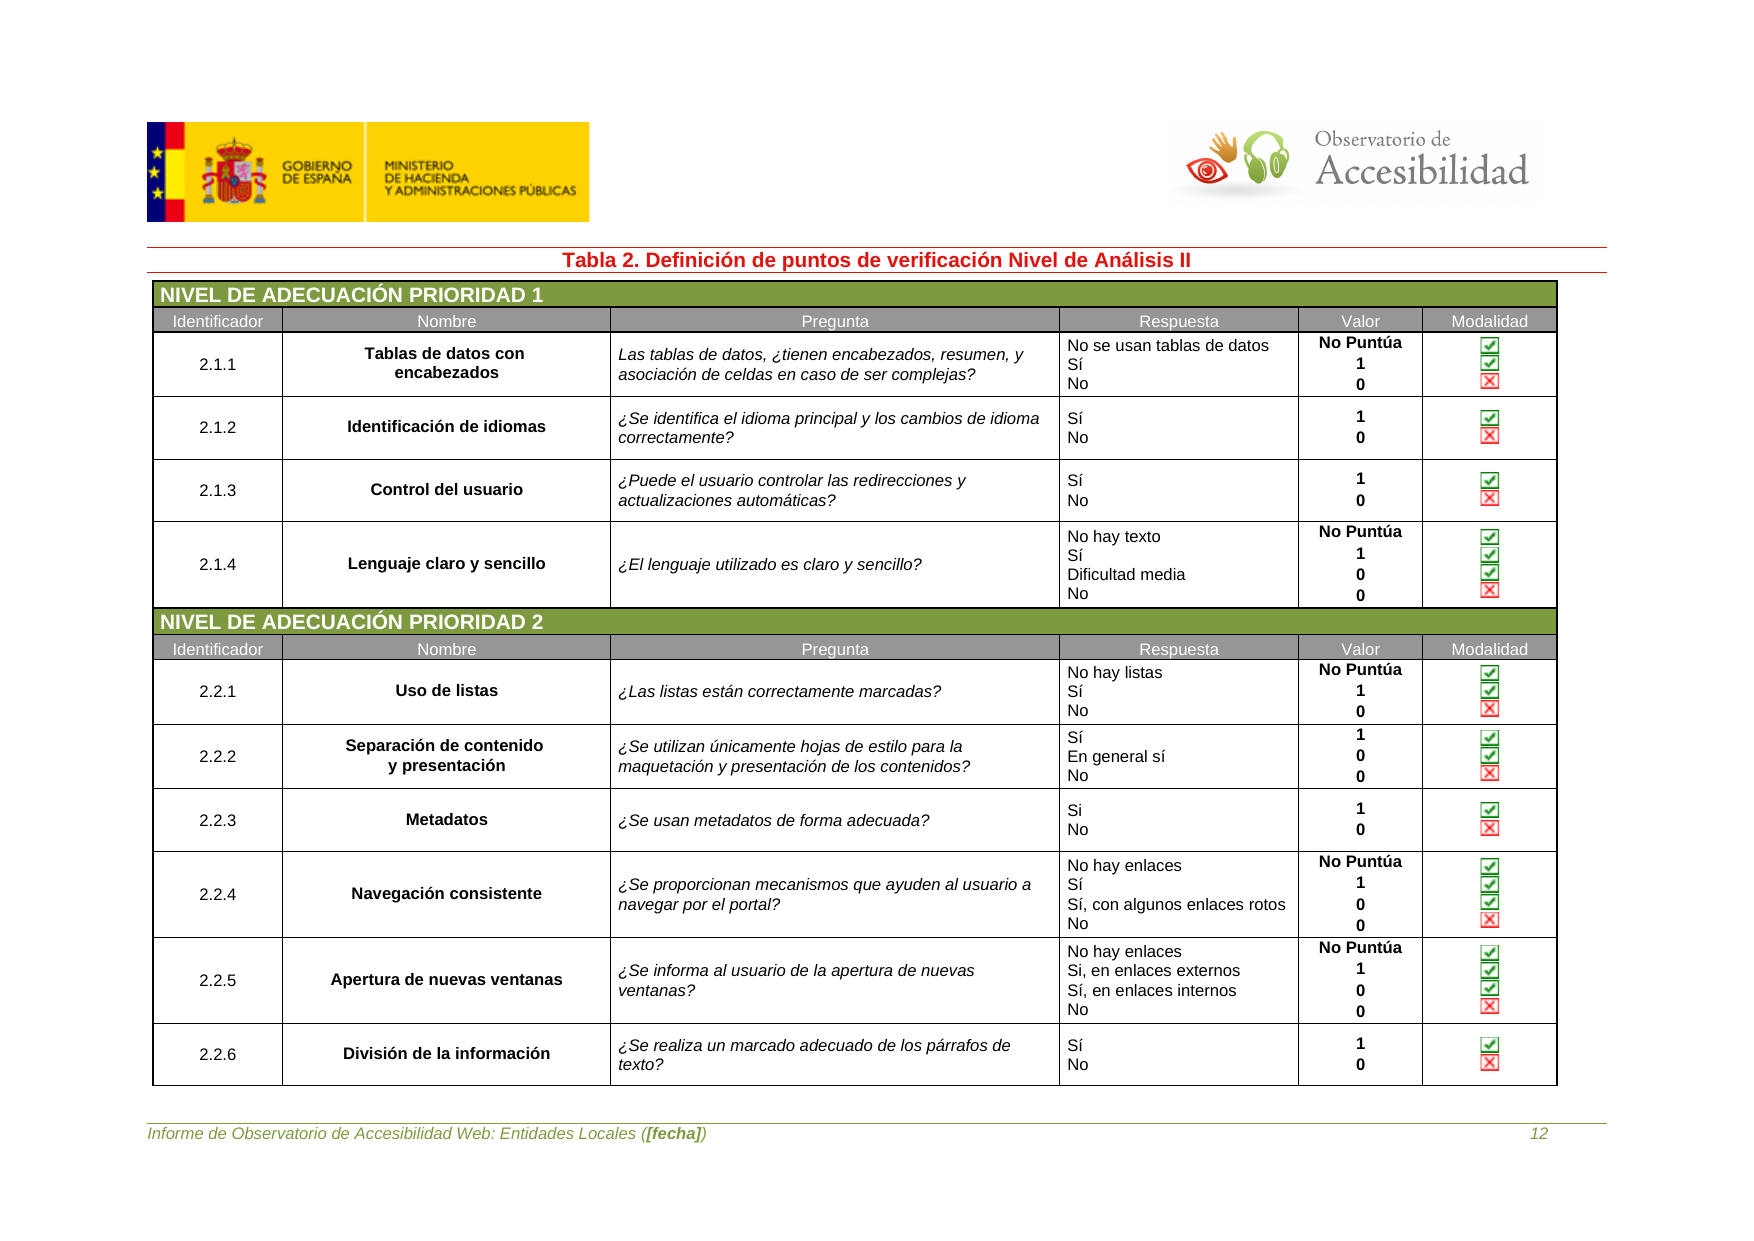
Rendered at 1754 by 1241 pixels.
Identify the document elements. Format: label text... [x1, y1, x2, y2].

table_cell Navegación consistente [283, 852, 610, 937]
table_cell 2.2.3 [154, 789, 282, 851]
table_cell [1423, 938, 1556, 1023]
table_cell Separación de contenido y presentación [283, 725, 610, 788]
table_cell Las tablas de datos, ¿tienen encabezados, resumen, y asociación de celdas en caso de ser complejas? [611, 333, 1059, 396]
picture [1480, 858, 1500, 875]
table_cell NIVEL DE ADECUACIÓN PRIORIDAD 2 [154, 609, 1556, 634]
table_cell [1423, 333, 1556, 396]
table_cell 2.1.3 [154, 460, 282, 521]
table_cell [1423, 789, 1556, 851]
picture [1480, 747, 1500, 764]
table_cell ¿Se proporcionan mecanismos que ayuden al usuario a navegar por el portal? [611, 852, 1059, 937]
table_cell Identificador [154, 635, 282, 659]
picture [1480, 337, 1500, 354]
table_cell 1 0 0 [1299, 725, 1422, 788]
table_cell [1423, 725, 1556, 788]
picture [1480, 529, 1500, 545]
table_cell ¿Se utilizan únicamente hojas de estilo para la maquetación y presentación de los contenidos? [611, 725, 1059, 788]
table_cell Sí No [1060, 460, 1298, 521]
table_cell ¿Se usan metadatos de forma adecuada? [611, 789, 1059, 851]
picture [1480, 1037, 1500, 1053]
table_cell Modalidad [1423, 308, 1556, 331]
picture [1480, 802, 1500, 818]
picture [1480, 564, 1500, 581]
table_cell Respuesta [1060, 635, 1298, 659]
table_cell Identificador [154, 308, 282, 331]
table_cell No hay enlaces Sí Sí, con algunos enlaces rotos No [1060, 852, 1298, 937]
table_cell [1423, 660, 1556, 723]
picture [1480, 894, 1500, 910]
text Tabla 2. Definición de puntos de verificación Nivel de Análisis II [147, 248, 1607, 272]
picture [1165, 122, 1543, 204]
table_cell 1 0 [1299, 789, 1422, 851]
table_cell Metadatos [283, 789, 610, 851]
picture [1480, 665, 1500, 681]
picture [1480, 582, 1500, 598]
table_cell Nombre [283, 308, 610, 331]
table_cell 2.2.6 [154, 1024, 282, 1085]
table_cell 2.2.2 [154, 725, 282, 788]
table_cell ¿Se identifica el idioma principal y los cambios de idioma correctamente? [611, 397, 1059, 459]
picture [1480, 547, 1500, 563]
picture [1480, 700, 1500, 717]
table_cell [1423, 852, 1556, 937]
table_cell 1 0 [1299, 460, 1422, 521]
table_cell Apertura de nuevas ventanas [283, 938, 610, 1023]
picture [1480, 998, 1500, 1014]
picture [1480, 410, 1500, 426]
table_cell Control del usuario [283, 460, 610, 521]
table_cell Identificación de idiomas [283, 397, 610, 459]
table_cell No se usan tablas de datos Sí No [1060, 333, 1298, 396]
table_cell [1423, 1024, 1556, 1085]
table_cell ¿Las listas están correctamente marcadas? [611, 660, 1059, 723]
picture [1480, 912, 1500, 928]
table_cell Pregunta [611, 635, 1059, 659]
picture [1480, 730, 1500, 746]
table_header NIVEL DE ADECUACIÓN PRIORIDAD 1 [154, 282, 1556, 306]
picture [1480, 876, 1500, 893]
table_cell 1 0 [1299, 397, 1422, 459]
picture [1480, 820, 1500, 836]
table_cell ¿El lenguaje utilizado es claro y sencillo? [611, 522, 1059, 607]
picture [1480, 682, 1500, 699]
table_cell No Puntúa 1 0 [1299, 660, 1422, 723]
table_cell 2.2.5 [154, 938, 282, 1023]
table_cell ¿Se realiza un marcado adecuado de los párrafos de texto? [611, 1024, 1059, 1085]
table_cell 2.2.1 [154, 660, 282, 723]
table_cell 2.2.4 [154, 852, 282, 937]
table_cell Respuesta [1060, 308, 1298, 331]
table_cell No Puntúa 1 0 0 [1299, 938, 1422, 1023]
table_cell Sí No [1060, 1024, 1298, 1085]
table_cell No hay enlaces Si, en enlaces externos Sí, en enlaces internos No [1060, 938, 1298, 1023]
table_cell [1423, 522, 1556, 607]
picture [1480, 945, 1500, 961]
table_cell [1423, 460, 1556, 521]
table_cell Valor [1299, 308, 1422, 331]
picture [1480, 373, 1500, 389]
table_cell 2.1.1 [154, 333, 282, 396]
table_cell ¿Se informa al usuario de la apertura de nuevas ventanas? [611, 938, 1059, 1023]
table_cell Pregunta [611, 308, 1059, 331]
table_cell Uso de listas [283, 660, 610, 723]
table_cell Modalidad [1423, 635, 1556, 659]
table_cell Lenguaje claro y sencillo [283, 522, 610, 607]
picture [1480, 355, 1500, 371]
table_cell 1 0 [1299, 1024, 1422, 1085]
table_cell No Puntúa 1 0 [1299, 333, 1422, 396]
table_cell Tablas de datos con encabezados [283, 333, 610, 396]
table_cell 2.1.4 [154, 522, 282, 607]
table_cell [1423, 397, 1556, 459]
table_cell No Puntúa 1 0 0 [1299, 522, 1422, 607]
picture [1480, 490, 1500, 506]
table_cell No hay texto Sí Dificultad media No [1060, 522, 1298, 607]
table_cell División de la información [283, 1024, 610, 1085]
table_cell Sí En general sí No [1060, 725, 1298, 788]
table_cell 2.1.2 [154, 397, 282, 459]
picture [147, 122, 590, 222]
table_cell Si No [1060, 789, 1298, 851]
table_cell ¿Puede el usuario controlar las redirecciones y actualizaciones automáticas? [611, 460, 1059, 521]
picture [1480, 1054, 1500, 1071]
picture [1480, 962, 1500, 979]
picture [1480, 980, 1500, 996]
table_cell Sí No [1060, 397, 1298, 459]
table_cell Valor [1299, 635, 1422, 659]
picture [1480, 472, 1500, 489]
picture [1480, 765, 1500, 781]
table_cell No hay listas Sí No [1060, 660, 1298, 723]
table_cell No Puntúa 1 0 0 [1299, 852, 1422, 937]
table_cell Nombre [283, 635, 610, 659]
picture [1480, 427, 1500, 444]
